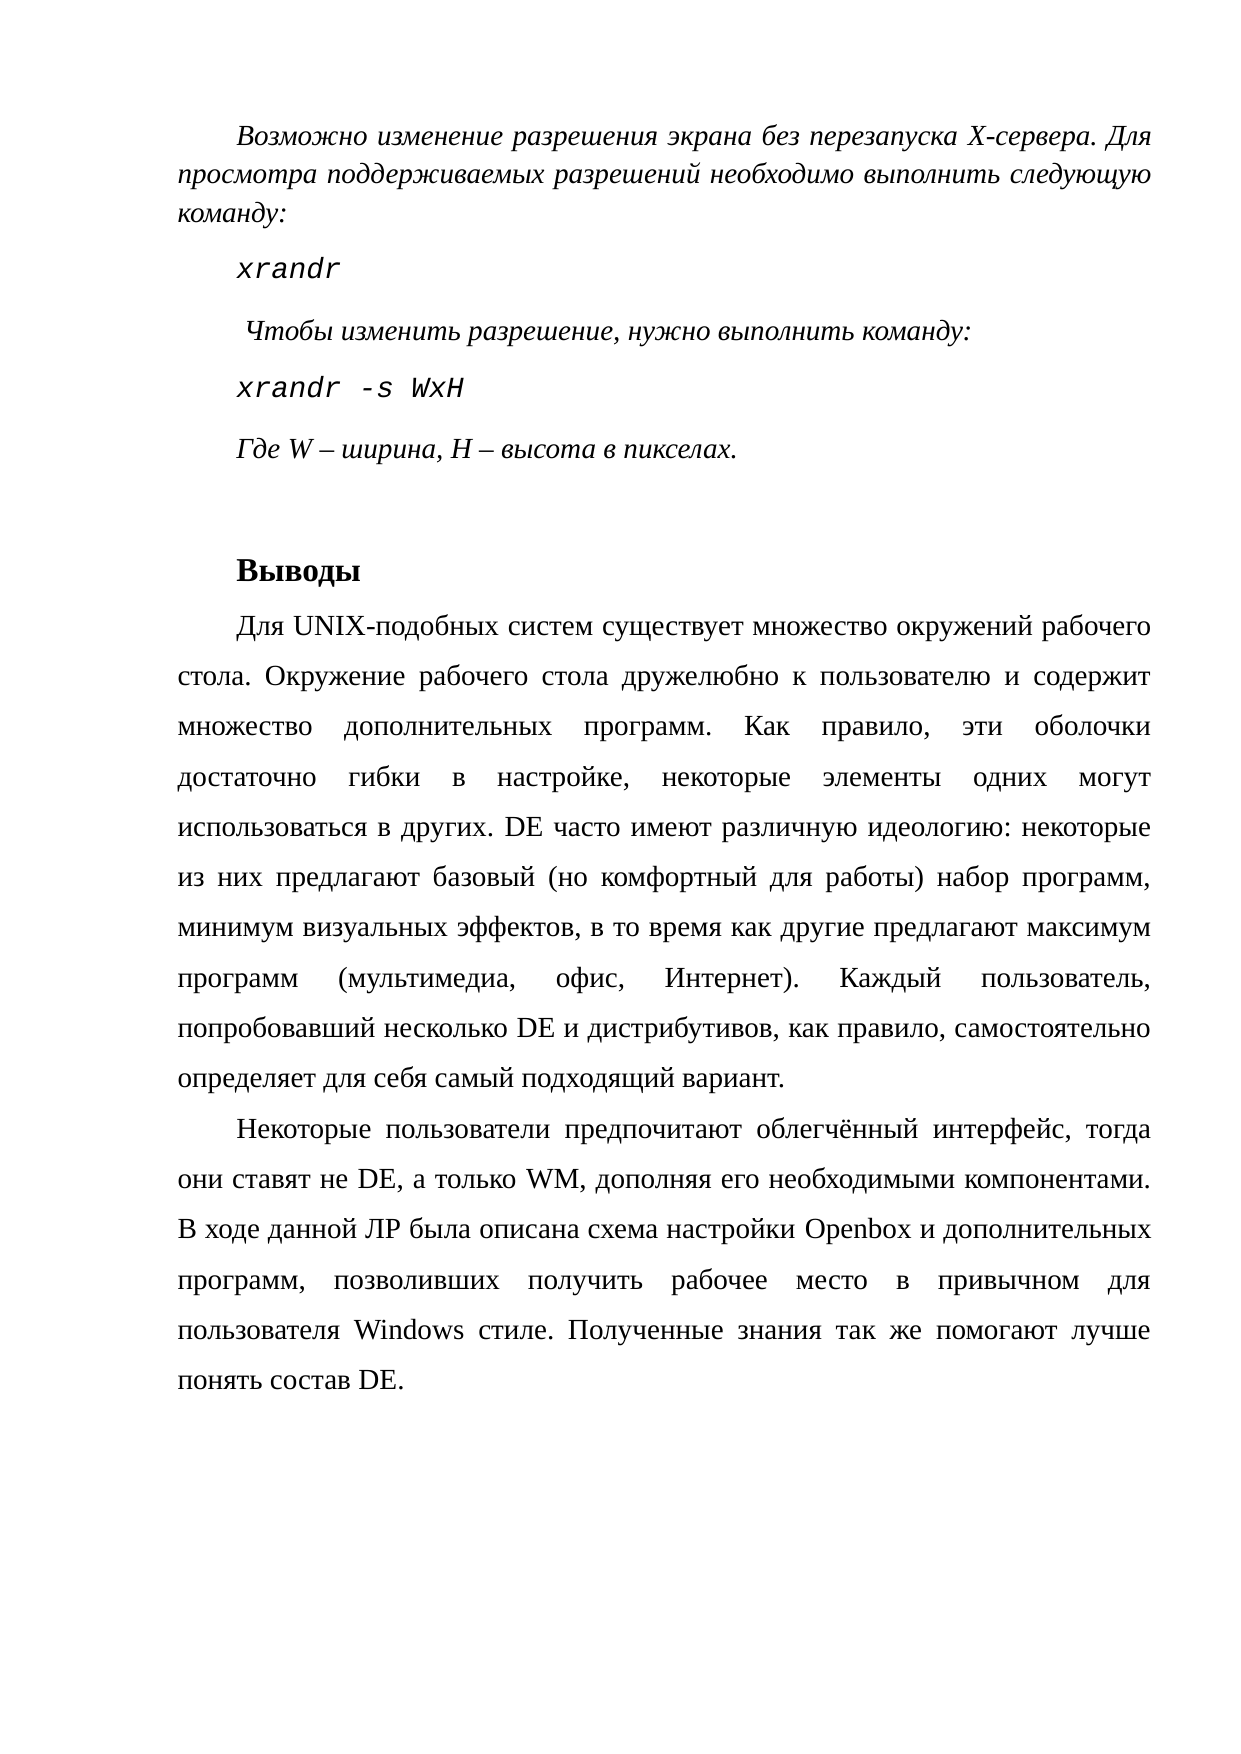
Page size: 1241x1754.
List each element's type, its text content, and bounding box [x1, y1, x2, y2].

text Для UNIX-подобных систем существует множество окружений рабочего стола. Окружение рабочего стола дружелюбно к пользователю и содержит множество дополнительных программ. Как правило, эти оболочки достаточно гибки в настройке, некоторые элементы одних могут использоваться в других. DE часто имеют различную идеологию: некоторые из них предлагают базовый (но комфортный для работы) набор программ, минимум визуальных эффектов, в то время как другие предлагают максимум программ (мультимедиа, офис, Интернет). Каждый пользователь, попробовавший несколько DE и дистрибутивов, как правило, самостоятельно определяет для себя самый подходящий вариант. [177, 608, 1152, 1094]
text Выводы [177, 550, 1152, 588]
text xrandr [177, 254, 1152, 288]
text Возможно изменение разрешения экрана без перезапуска X-сервера. Для просмотра поддерживаемых разрешений необходимо выполнить следующую команду: [177, 118, 1152, 229]
text Чтобы изменить разрешение, нужно выполнить команду: [177, 313, 1152, 347]
text Где W – ширина, H – высота в пикселах. [177, 431, 1152, 465]
text xrandr -s WxH [177, 373, 1152, 406]
text Некоторые пользователи предпочитают облегчённый интерфейс, тогда они ставят не DE, а только WM, дополняя его необходимыми компонентами. В ходе данной ЛР была описана схема настройки Openbox и дополнительных программ, позволивших получить рабочее место в привычном для пользователя Windows стиле. Полученные знания так же помогают лучше понять состав DE. [177, 1111, 1152, 1396]
